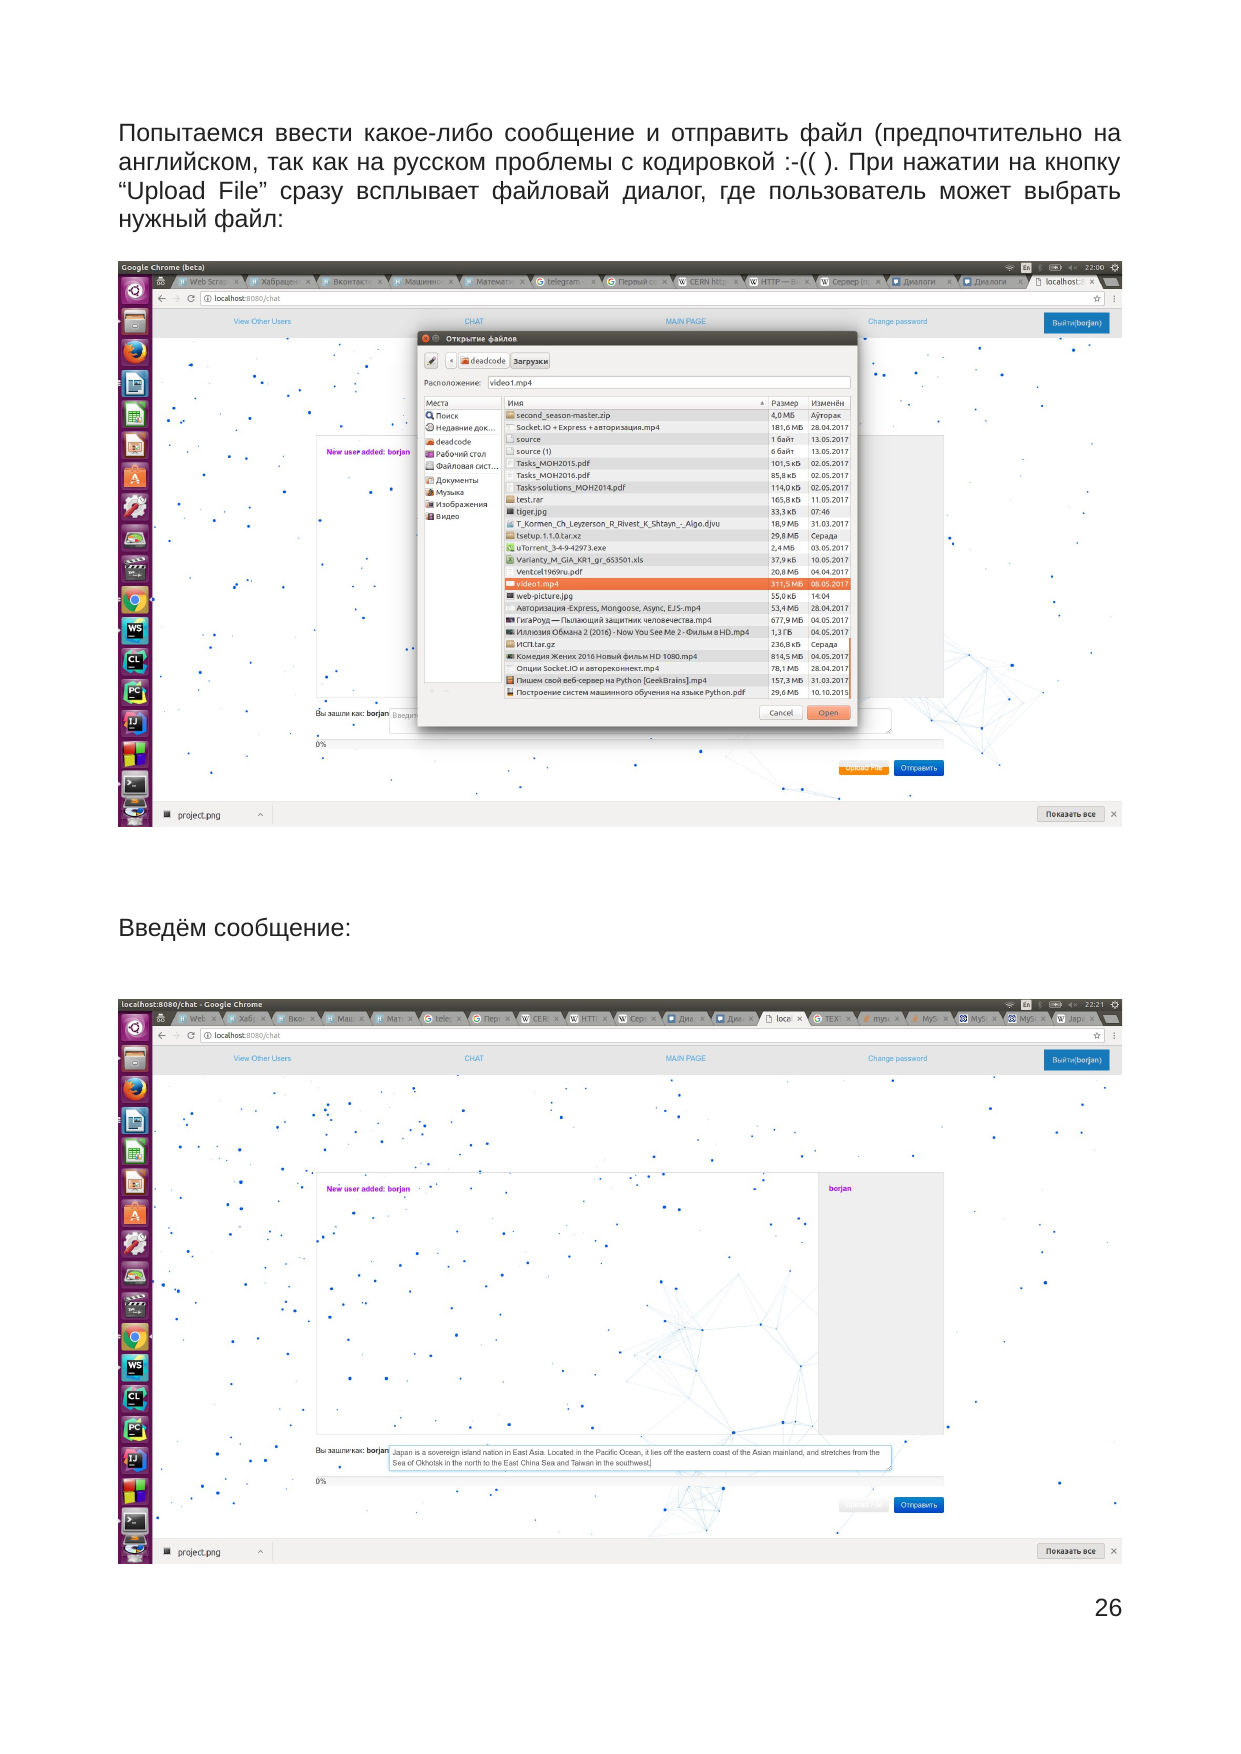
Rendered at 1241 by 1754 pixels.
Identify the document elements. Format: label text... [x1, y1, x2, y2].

picture [118, 261, 1123, 827]
text Попытаемся ввести какое-либо сообщение и отправить файл (предпочтительно на английском, так как на русском проблемы с кодировкой :-(( ). При нажатии на кнопку “Upload File” сразу всплывает файловай диалог, где пользователь может выбрать нужный файл: [118, 118, 1122, 233]
text 26 [118, 1592, 1122, 1621]
picture [118, 999, 1123, 1564]
text Введём сообщение: [118, 913, 1122, 942]
